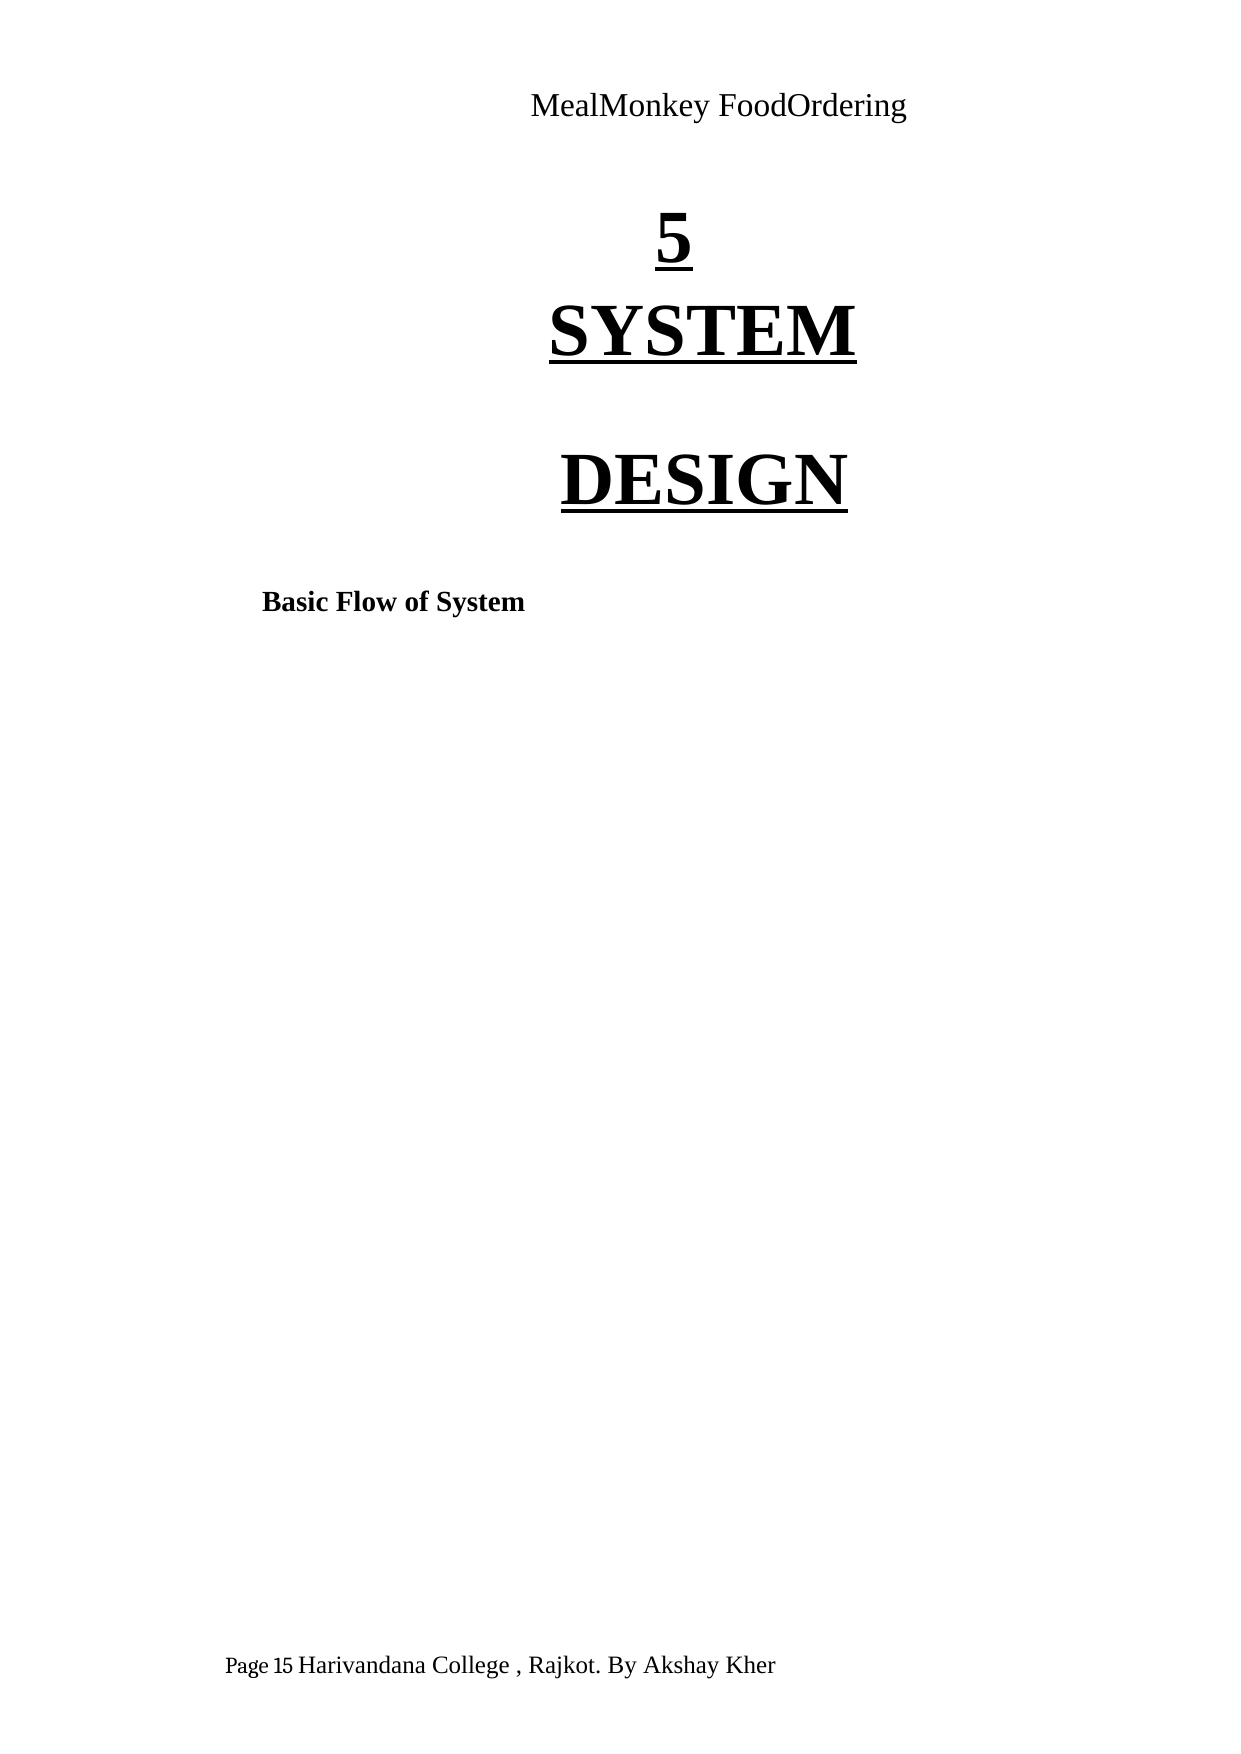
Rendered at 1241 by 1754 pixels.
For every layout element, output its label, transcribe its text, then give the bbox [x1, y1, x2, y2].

text 5 [150, 192, 1185, 279]
text Basic Flow of System [150, 584, 1185, 617]
text SYSTEM [150, 286, 857, 372]
text DESIGN [150, 435, 848, 521]
